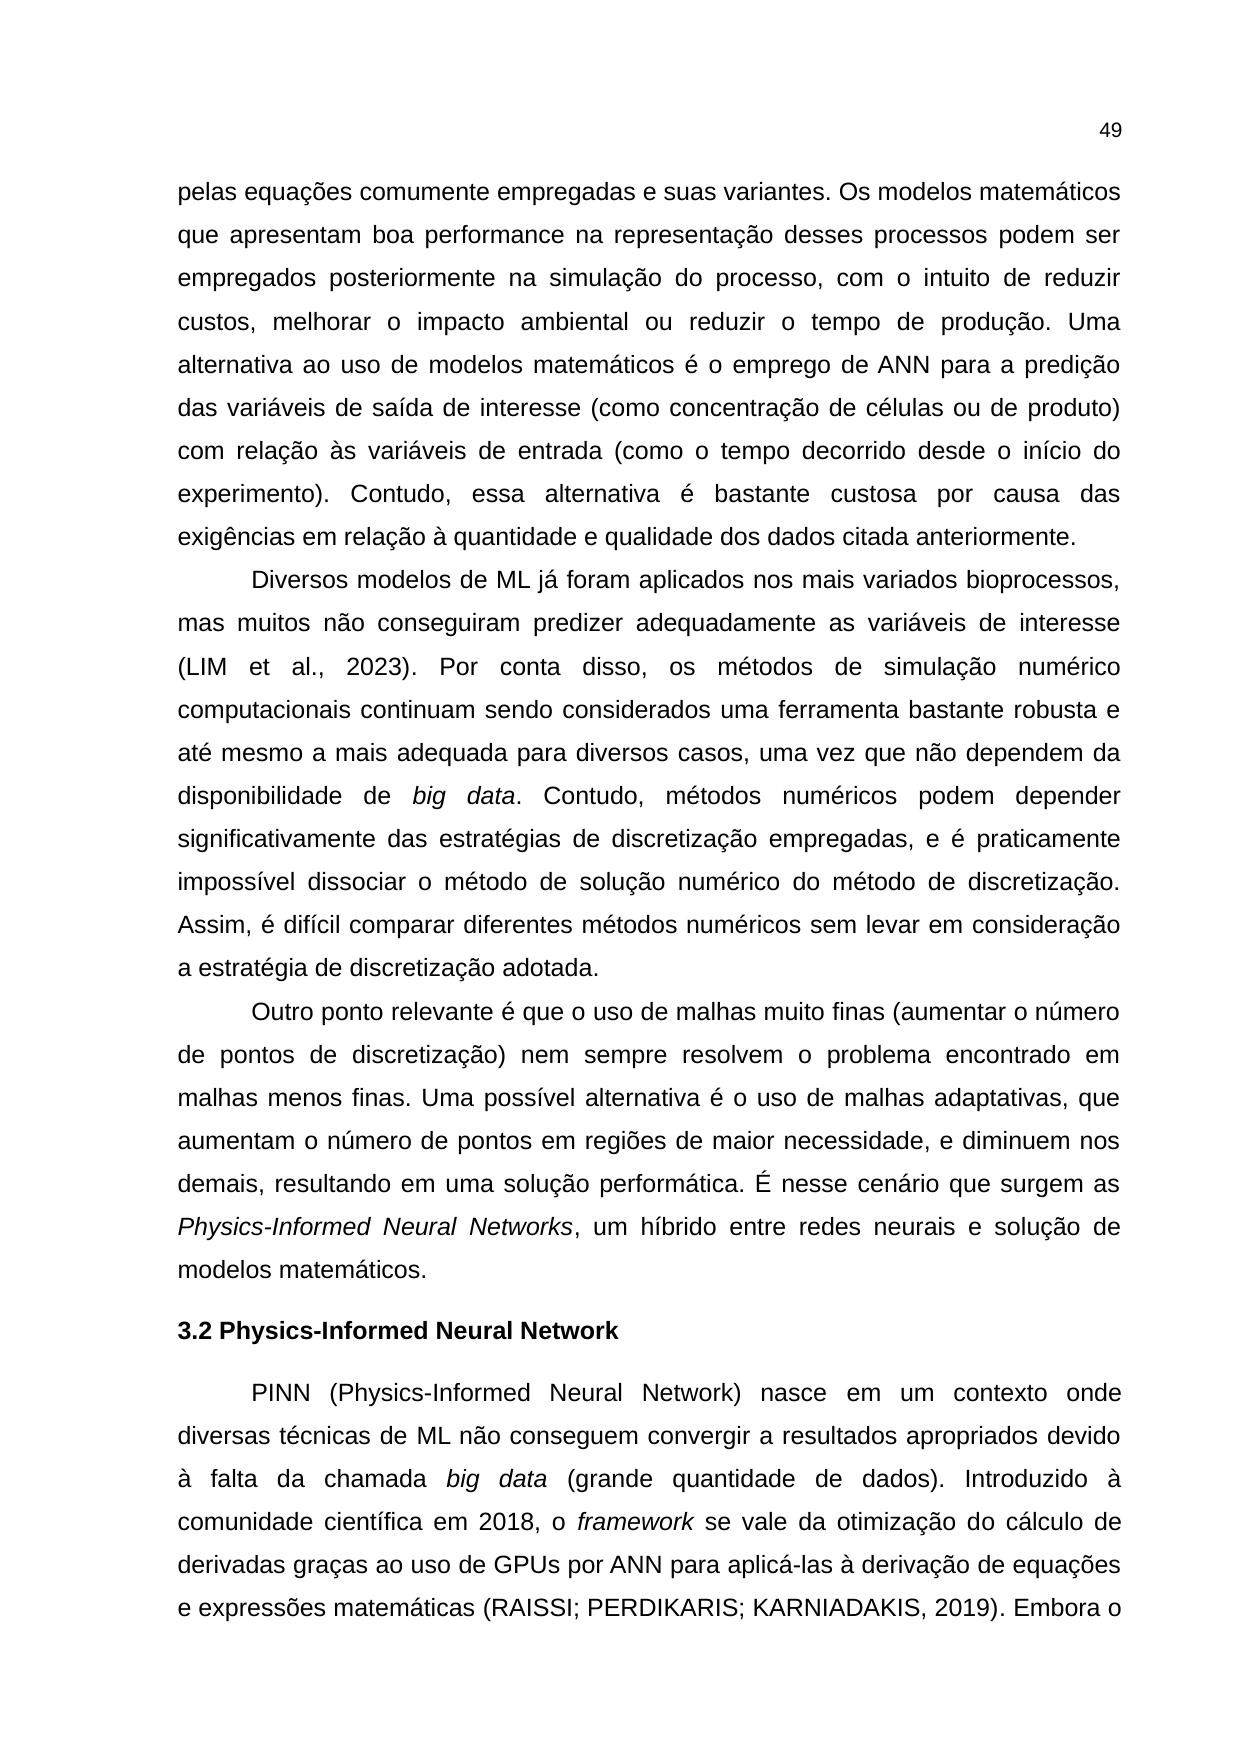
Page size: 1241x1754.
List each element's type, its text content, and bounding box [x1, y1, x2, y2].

subtitle Physics-Informed Neural Network [177, 1316, 1122, 1345]
text Outro ponto relevante é que o uso de malhas muito finas (aumentar o número de pontos de discretização) nem sempre resolvem o problema encontrado em malhas menos finas. Uma possível alternativa é o uso de malhas adaptativas, que aumentam o número de pontos em regiões de maior necessidade, e diminuem nos demais, resultando em uma solução performática. É nesse cenário que surgem as Physics-Informed Neural Networks, um híbrido entre redes neurais e solução de modelos matemáticos. [177, 996, 1122, 1284]
text pelas equações comumente empregadas e suas variantes. Os modelos matemáticos que apresentam boa performance na representação desses processos podem ser empregados posteriormente na simulação do processo, com o intuito de reduzir custos, melhorar o impacto ambiental ou reduzir o tempo de produção. Uma alternativa ao uso de modelos matemáticos é o emprego de ANN para a predição das variáveis de saída de interesse (como concentração de células ou de produto) com relação às variáveis de entrada (como o tempo decorrido desde o início do experimento). Contudo, essa alternativa é bastante custosa por causa das exigências em relação à quantidade e qualidade dos dados citada anteriormente. [177, 177, 1122, 551]
text PINN (Physics-Informed Neural Network) nasce em um contexto onde diversas técnicas de ML não conseguem convergir a resultados apropriados devido à falta da chamada big data (grande quantidade de dados). Introduzido à comunidade científica em 2018, o framework se vale da otimização do cálculo de derivadas graças ao uso de GPUs por ANN para aplicá-las à derivação de equações e expressões matemáticas (RAISSI; PERDIKARIS; KARNIADAKIS, 2019). Embora o [177, 1377, 1122, 1622]
text Diversos modelos de ML já foram aplicados nos mais variados bioprocessos, mas muitos não conseguiram predizer adequadamente as variáveis de interesse (LIM et al., 2023). Por conta disso, os métodos de simulação numérico computacionais continuam sendo considerados uma ferramenta bastante robusta e até mesmo a mais adequada para diversos casos, uma vez que não dependem da disponibilidade de big data. Contudo, métodos numéricos podem depender significativamente das estratégias de discretização empregadas, e é praticamente impossível dissociar o método de solução numérico do método de discretização. Assim, é difícil comparar diferentes métodos numéricos sem levar em consideração a estratégia de discretização adotada. [177, 565, 1122, 982]
